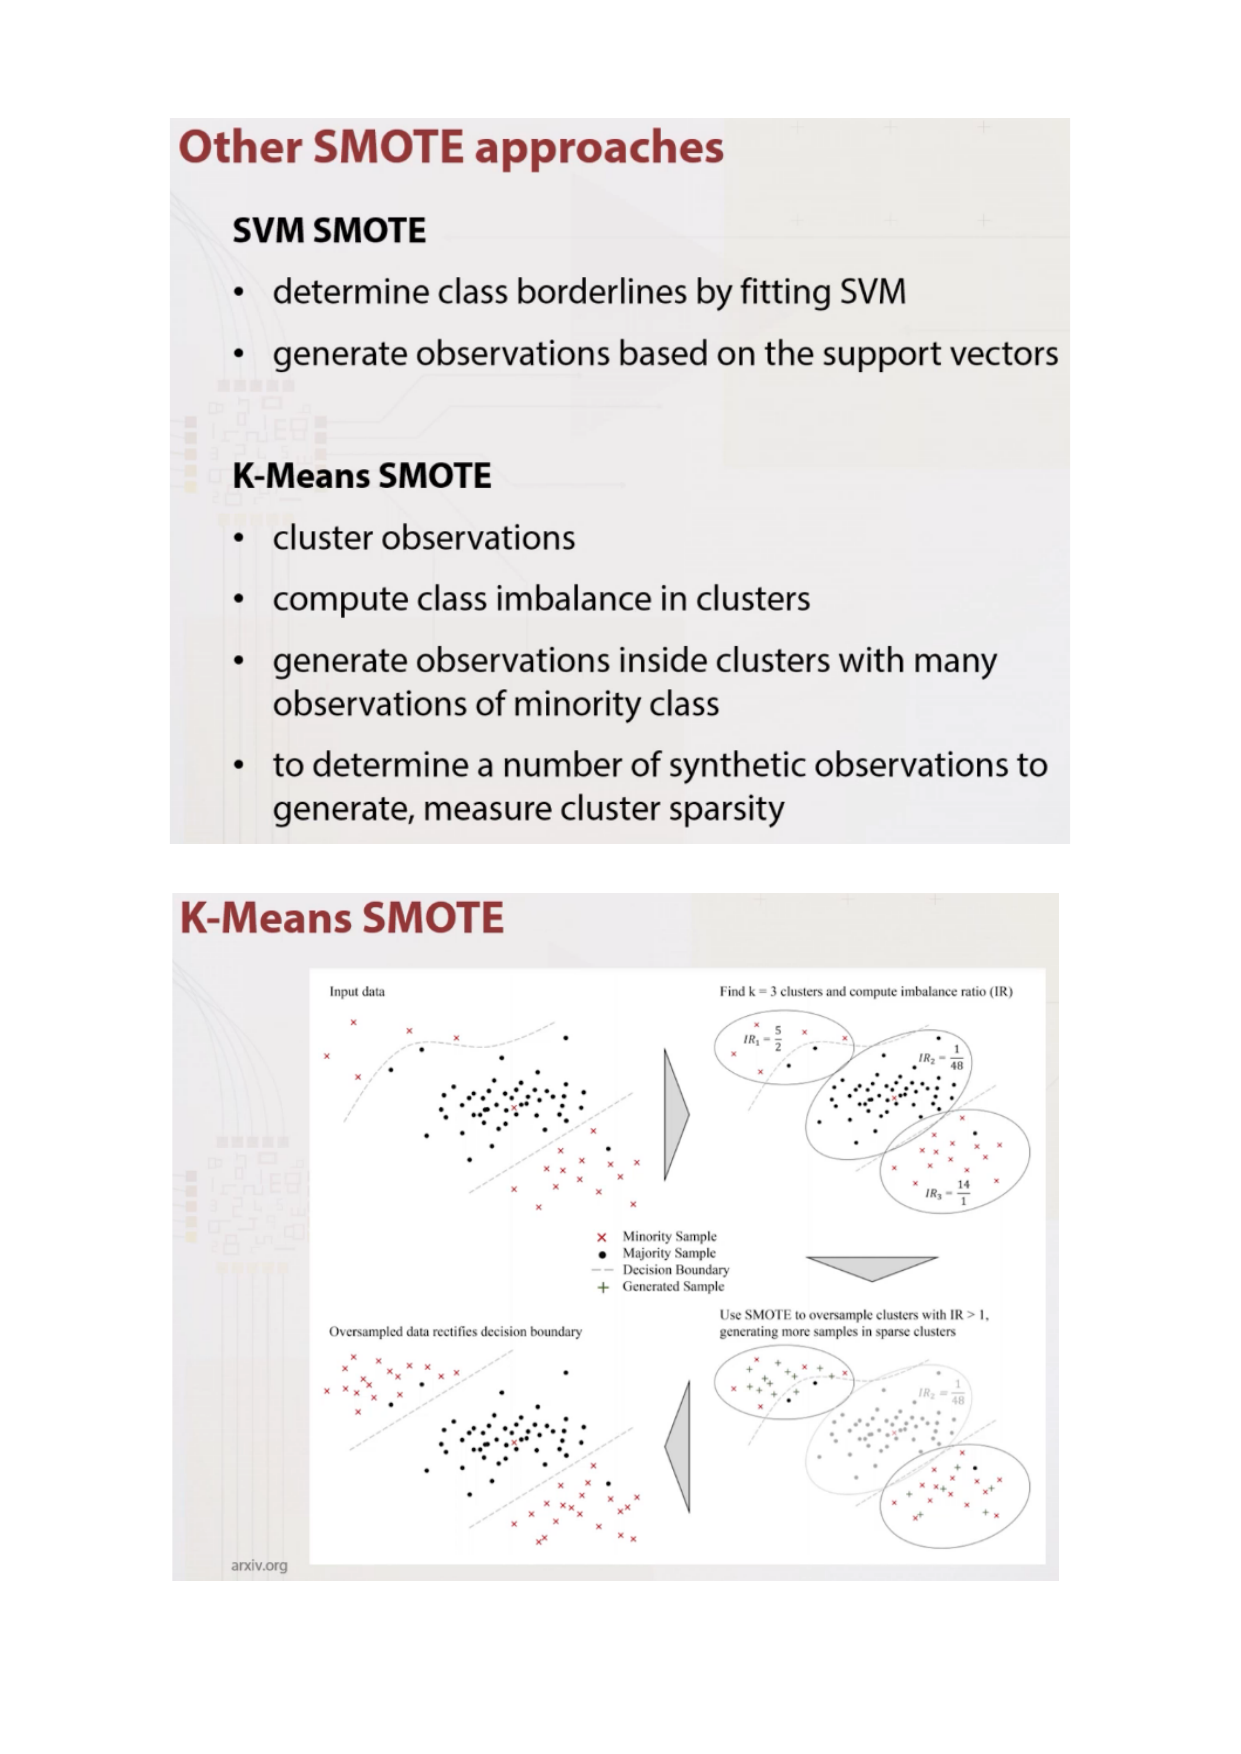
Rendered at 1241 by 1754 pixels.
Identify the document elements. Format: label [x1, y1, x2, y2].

picture [172, 893, 1059, 1581]
picture [169, 118, 1071, 844]
